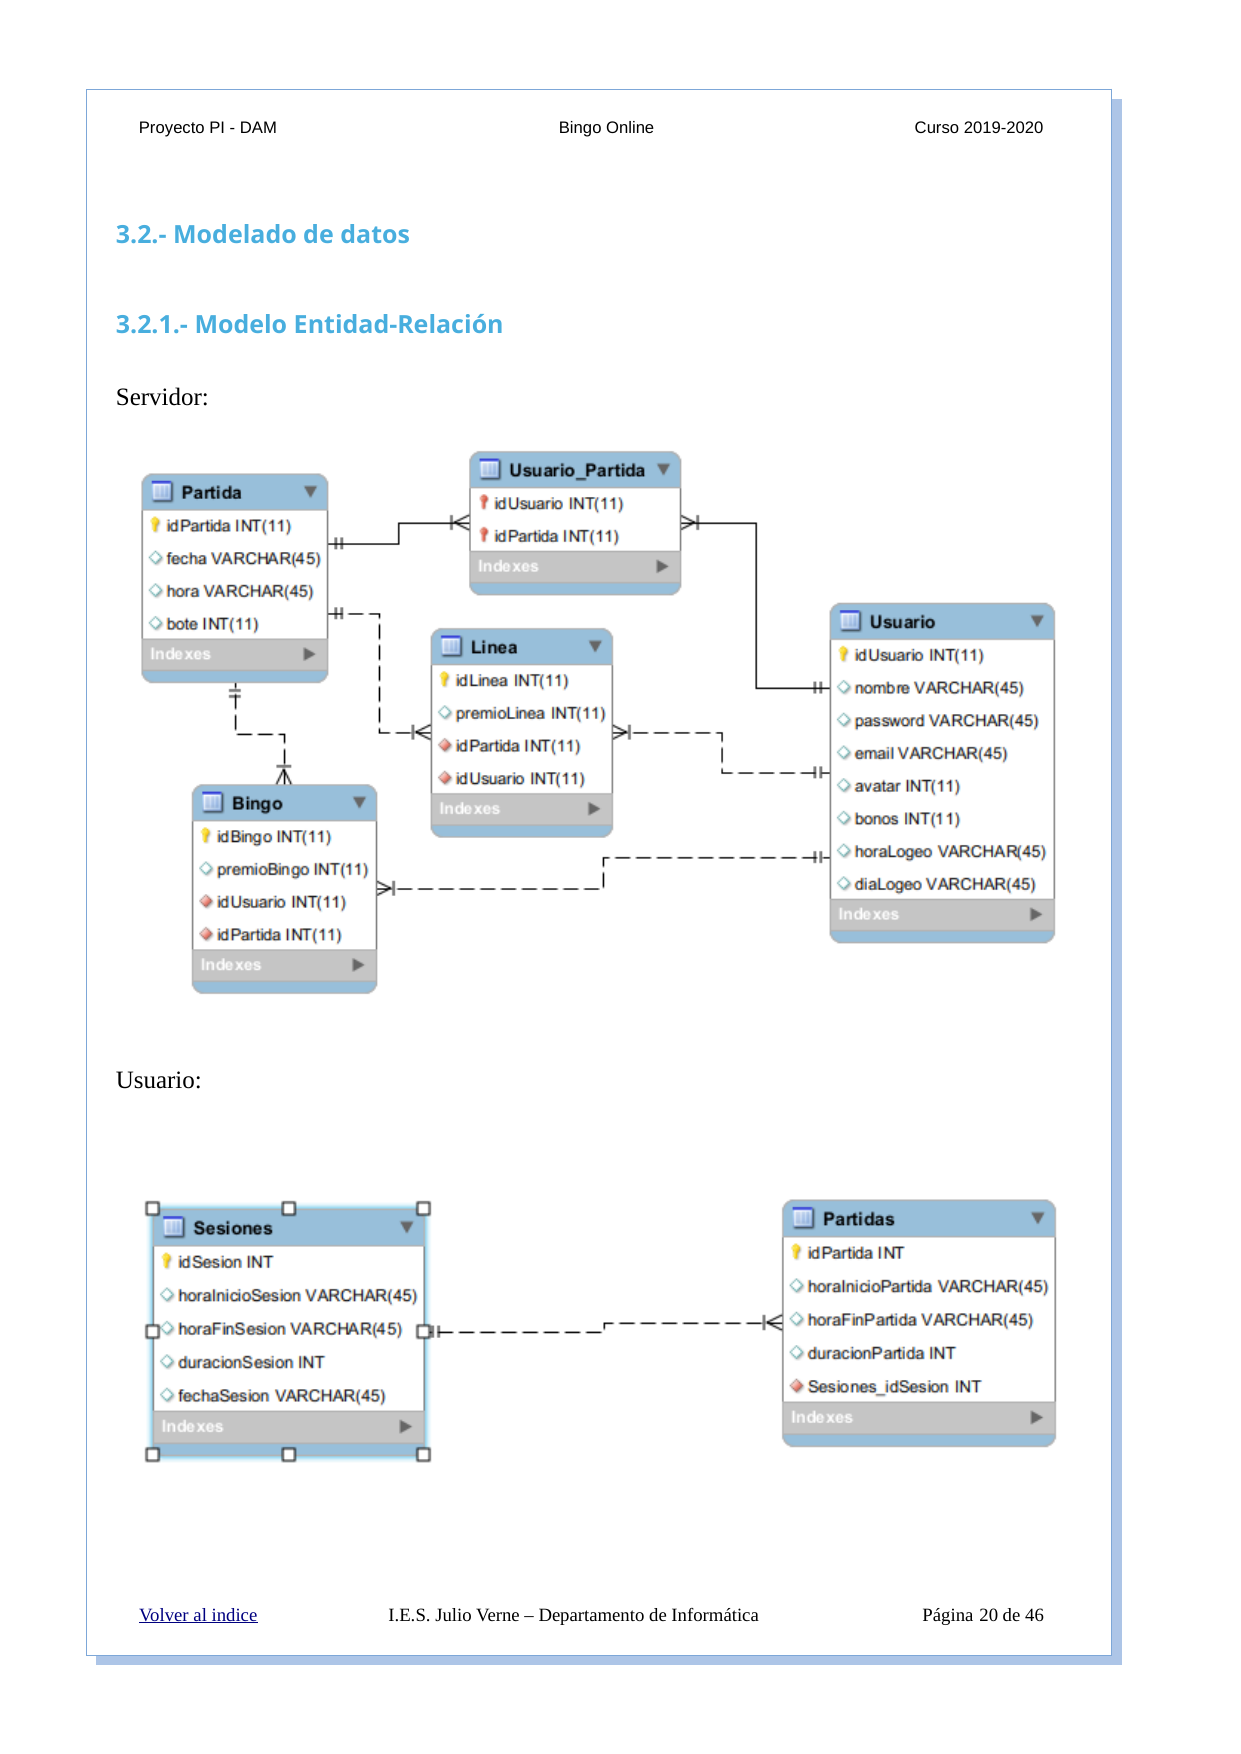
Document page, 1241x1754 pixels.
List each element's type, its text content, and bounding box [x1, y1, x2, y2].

text Servidor: [116, 382, 1082, 410]
subtitle 3.2.- Modelado de datos [116, 216, 1023, 250]
text Usuario: [116, 1066, 1082, 1094]
picture [115, 1180, 1082, 1499]
picture [115, 439, 1082, 1009]
subtitle 3.2.1.- Modelo Entidad-Relación [116, 306, 1082, 340]
